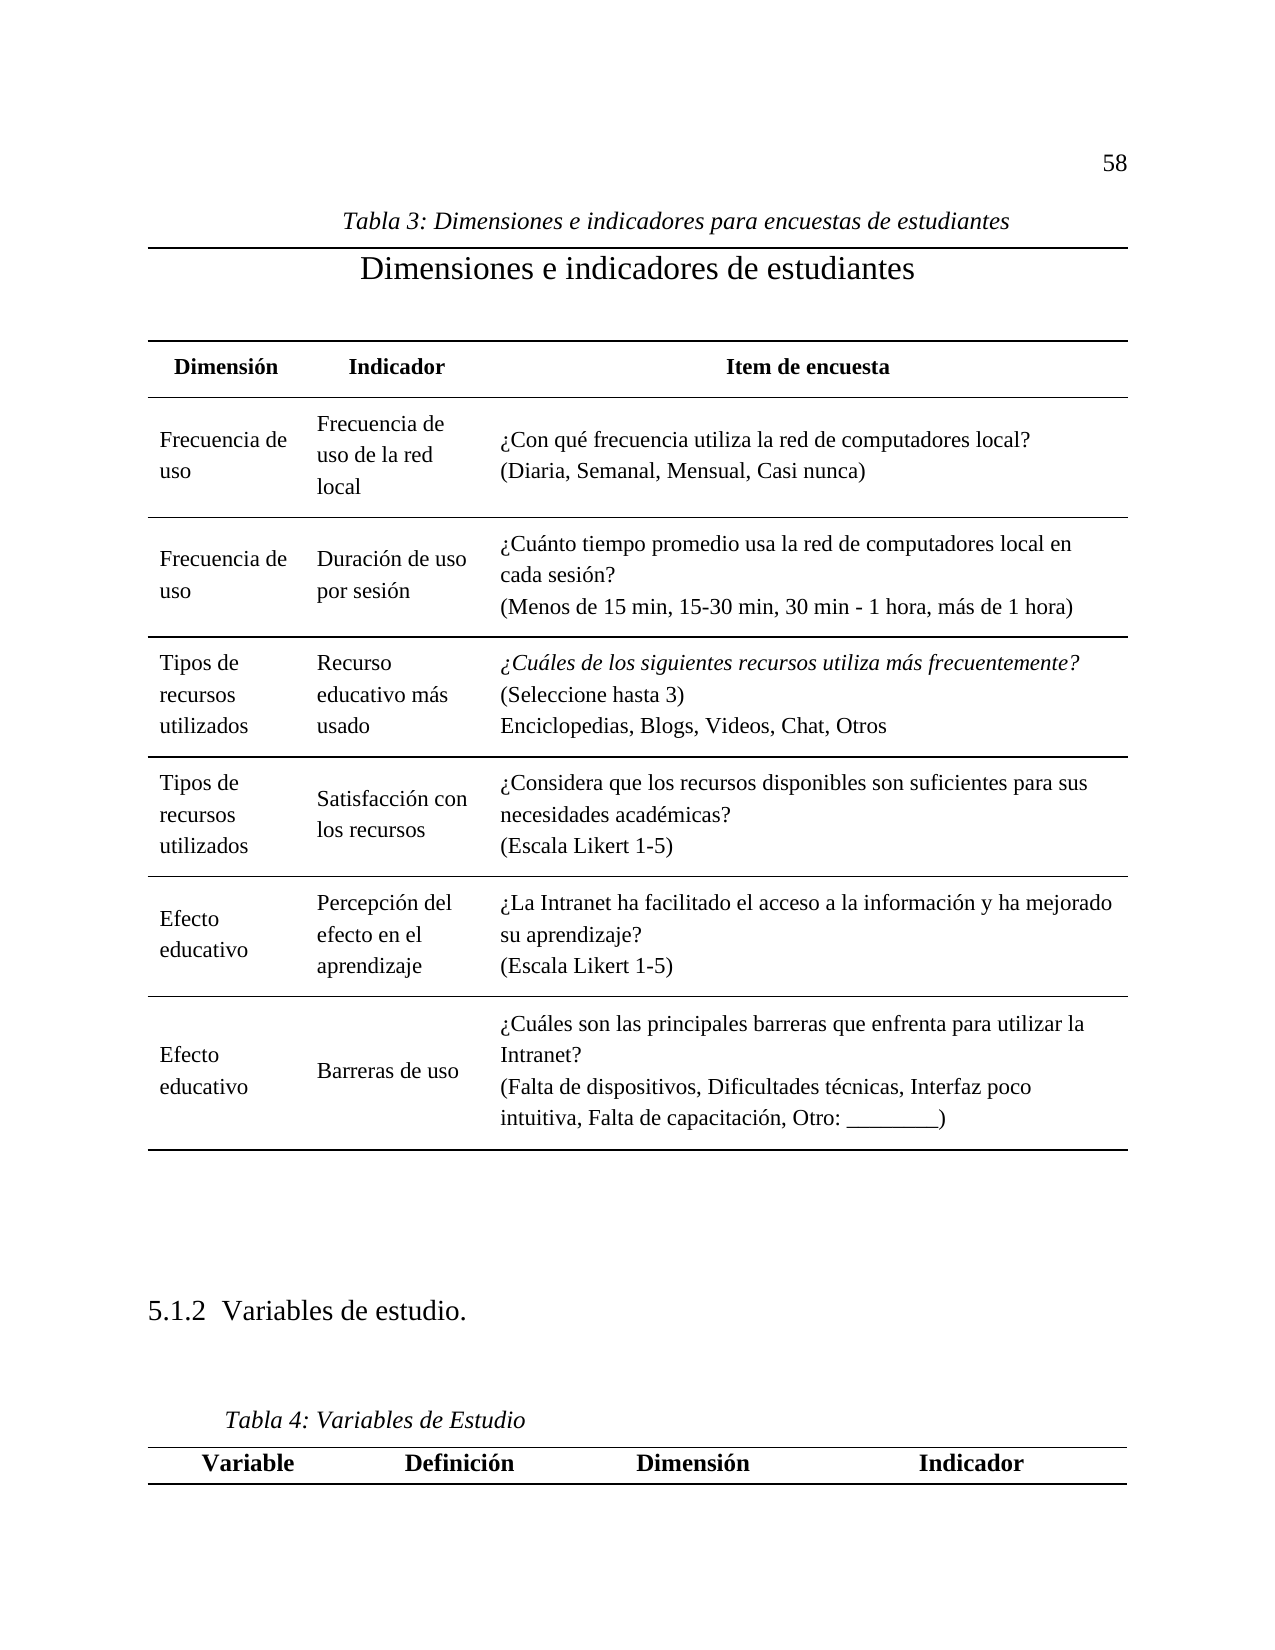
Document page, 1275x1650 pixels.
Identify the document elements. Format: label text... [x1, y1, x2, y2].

table_cell ¿Cuáles de los siguientes recursos utiliza más frecuentemente? (Seleccione hasta 3) Enciclopedias, Blogs, Videos, Chat, Otros [488, 638, 1127, 756]
table_cell Tipos de recursos utilizados [148, 758, 305, 876]
table_header Dimensiones e indicadores de estudiantes [148, 249, 1127, 340]
table_cell Percepción del efecto en el aprendizaje [305, 877, 488, 996]
table_cell Duración de uso por sesión [305, 518, 488, 636]
table_cell Satisfacción con los recursos [305, 758, 488, 876]
table_cell ¿Cuánto tiempo promedio usa la red de computadores local en cada sesión? (Menos de 15 min, 15-30 min, 30 min - 1 hora, más de 1 hora) [488, 518, 1127, 636]
table_cell Frecuencia de uso [148, 518, 305, 636]
table_header Definición [348, 1448, 570, 1483]
table_cell Recurso educativo más usado [305, 638, 488, 756]
table_cell ¿Considera que los recursos disponibles son suficientes para sus necesidades académicas? (Escala Likert 1-5) [488, 758, 1127, 876]
table_header Variable [148, 1448, 348, 1483]
table_cell Dimensión [148, 342, 305, 397]
table_cell ¿Con qué frecuencia utiliza la red de computadores local? (Diaria, Semanal, Mensual, Casi nunca) [488, 398, 1127, 516]
subtitle Variables de estudio. [148, 1293, 1127, 1327]
table_cell Efecto educativo [148, 877, 305, 996]
text Tabla 4: Variables de Estudio [148, 1406, 1127, 1434]
table_cell Indicador [305, 342, 488, 397]
table_cell ¿La Intranet ha facilitado el acceso a la información y ha mejorado su aprendizaje? (Escala Likert 1-5) [488, 877, 1127, 996]
table_cell Frecuencia de uso de la red local [305, 398, 488, 516]
table_cell Item de encuesta [488, 342, 1127, 397]
table_cell Frecuencia de uso [148, 398, 305, 516]
table_cell Tipos de recursos utilizados [148, 638, 305, 756]
table_header Dimensión [570, 1448, 816, 1483]
table_cell Efecto educativo [148, 997, 305, 1149]
table_cell Barreras de uso [305, 997, 488, 1149]
table_header Indicador [816, 1448, 1127, 1483]
text Tabla 3: Dimensiones e indicadores para encuestas de estudiantes [148, 206, 1127, 234]
table_cell ¿Cuáles son las principales barreras que enfrenta para utilizar la Intranet? (Falta de dispositivos, Dificultades técnicas, Interfaz poco intuitiva, Falta de capacitación, Otro: ________) [488, 997, 1127, 1149]
